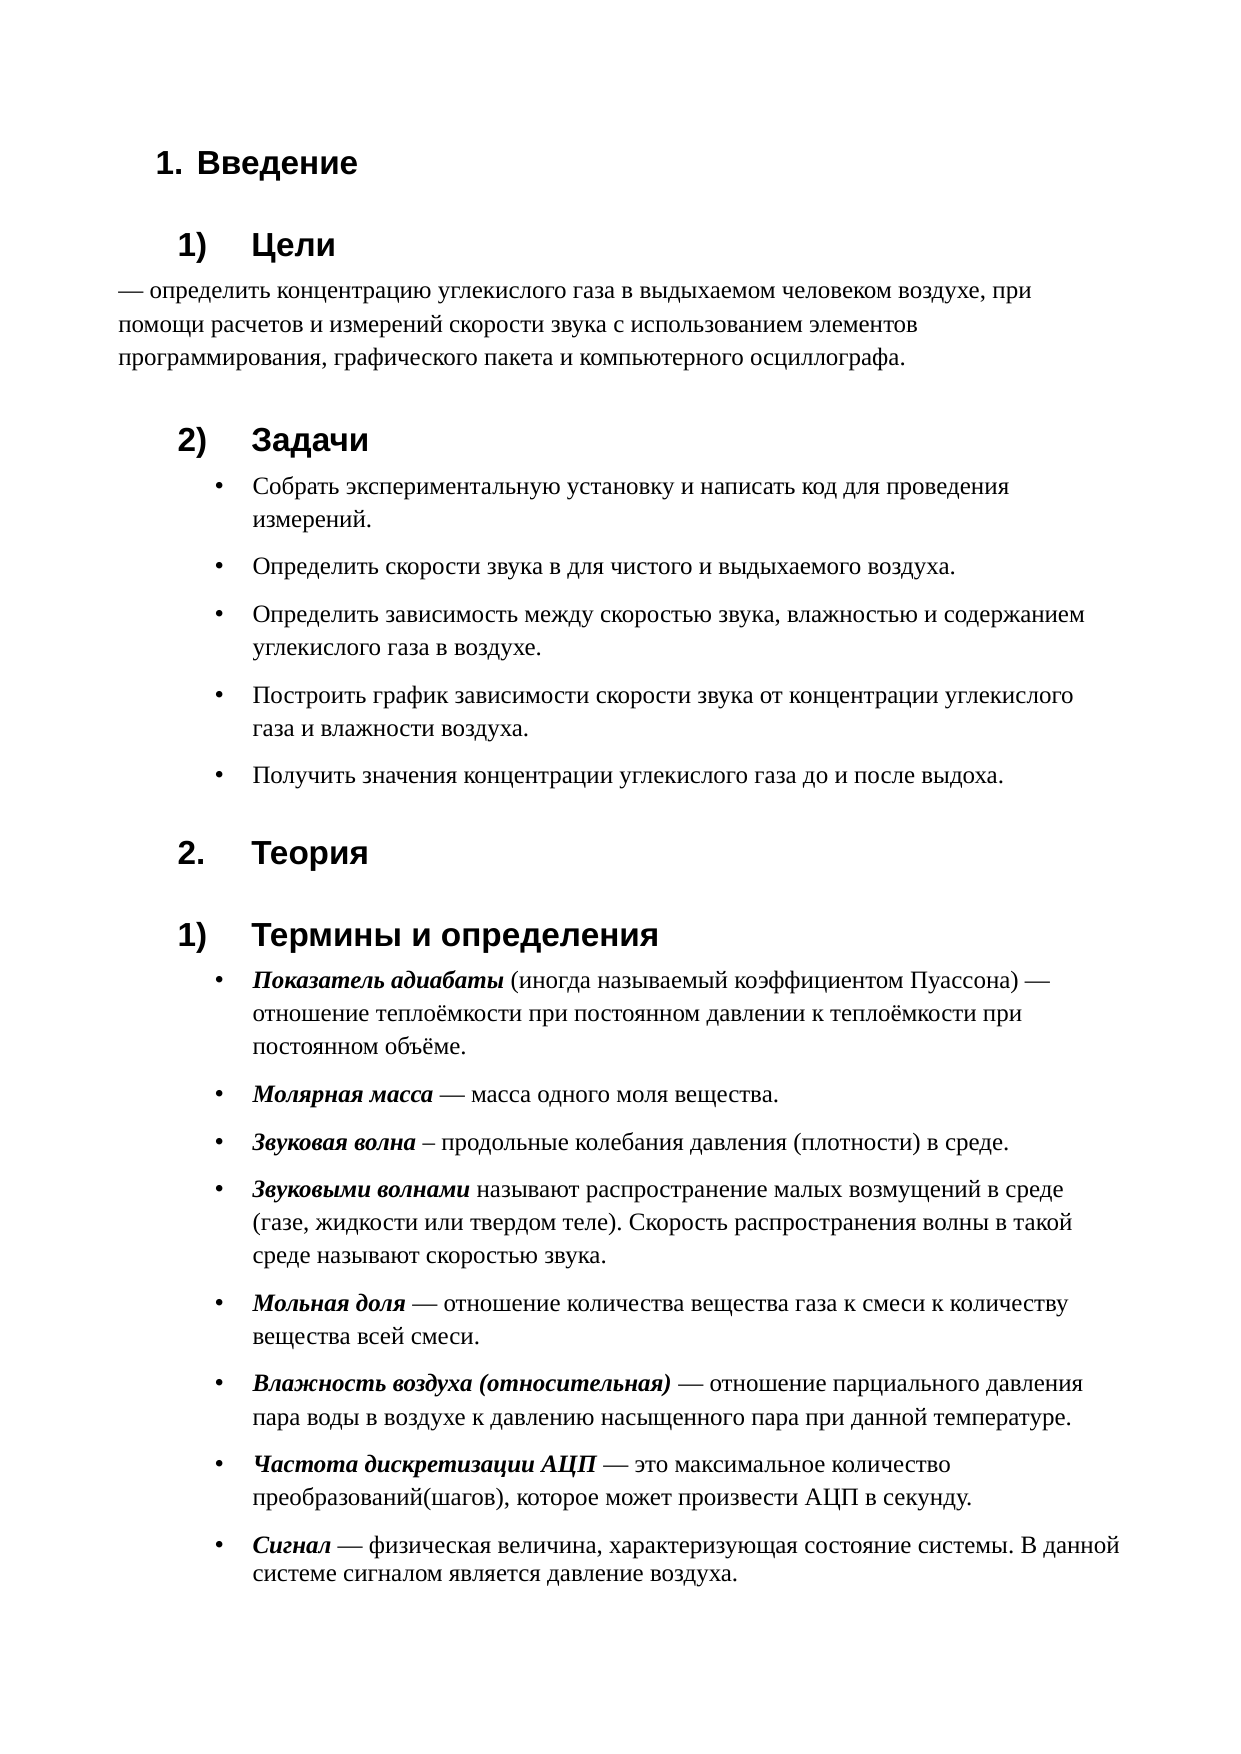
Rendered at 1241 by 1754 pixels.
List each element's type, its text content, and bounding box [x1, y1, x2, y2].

list Определить скорости звука в для чистого и выдыхаемого воздуха. [215, 551, 1122, 580]
list Сигнал — физическая величина, характеризующая состояние системы. В данной системе сигналом является давление воздуха. [215, 1530, 1122, 1587]
list Собрать экспериментальную установку и написать код для проведения измерений. [215, 471, 1122, 533]
list Звуковая волна – продольные колебания давления (плотности) в среде. [215, 1127, 1122, 1155]
list Молярная масса — масса одного моля вещества. [215, 1079, 1122, 1108]
subtitle Введение [155, 143, 1122, 182]
text — определить концентрацию углекислого газа в выдыхаемом человеком воздухе, при помощи расчетов и измерений скорости звука с использованием элементов программирования, графического пакета и компьютерного осциллографа. [118, 276, 1122, 370]
list Построить график зависимости скорости звука от концентрации углекислого газа и влажности воздуха. [215, 680, 1122, 741]
list Звуковыми волнами называют распространение малых возмущений в среде (газе, жидкости или твердом теле). Скорость распространения волны в такой среде называют скоростью звука. [215, 1174, 1122, 1269]
list Мольная доля — отношение количества вещества газа к смеси к количеству вещества всей смеси. [215, 1288, 1122, 1350]
list Получить значения концентрации углекислого газа до и после выдоха. [215, 760, 1122, 789]
subtitle Задачи [177, 420, 1093, 458]
list Показатель адиабаты (иногда называемый коэффициентом Пуассона) — отношение теплоёмкости при постоянном давлении к теплоёмкости при постоянном объёме. [215, 965, 1122, 1060]
list Определить зависимость между скоростью звука, влажностью и содержанием углекислого газа в воздухе. [215, 599, 1122, 661]
list Частота дискретизации АЦП — это максимальное количество преобразований(шагов), которое может произвести АЦП в секунду. [215, 1449, 1122, 1511]
subtitle Теория [177, 833, 1093, 871]
subtitle Цели [177, 225, 1093, 263]
list Влажность воздуха (относительная) — отношение парциального давления пара воды в воздухе к давлению насыщенного пара при данной температуре. [215, 1368, 1122, 1430]
subtitle Термины и определения [177, 914, 1093, 953]
